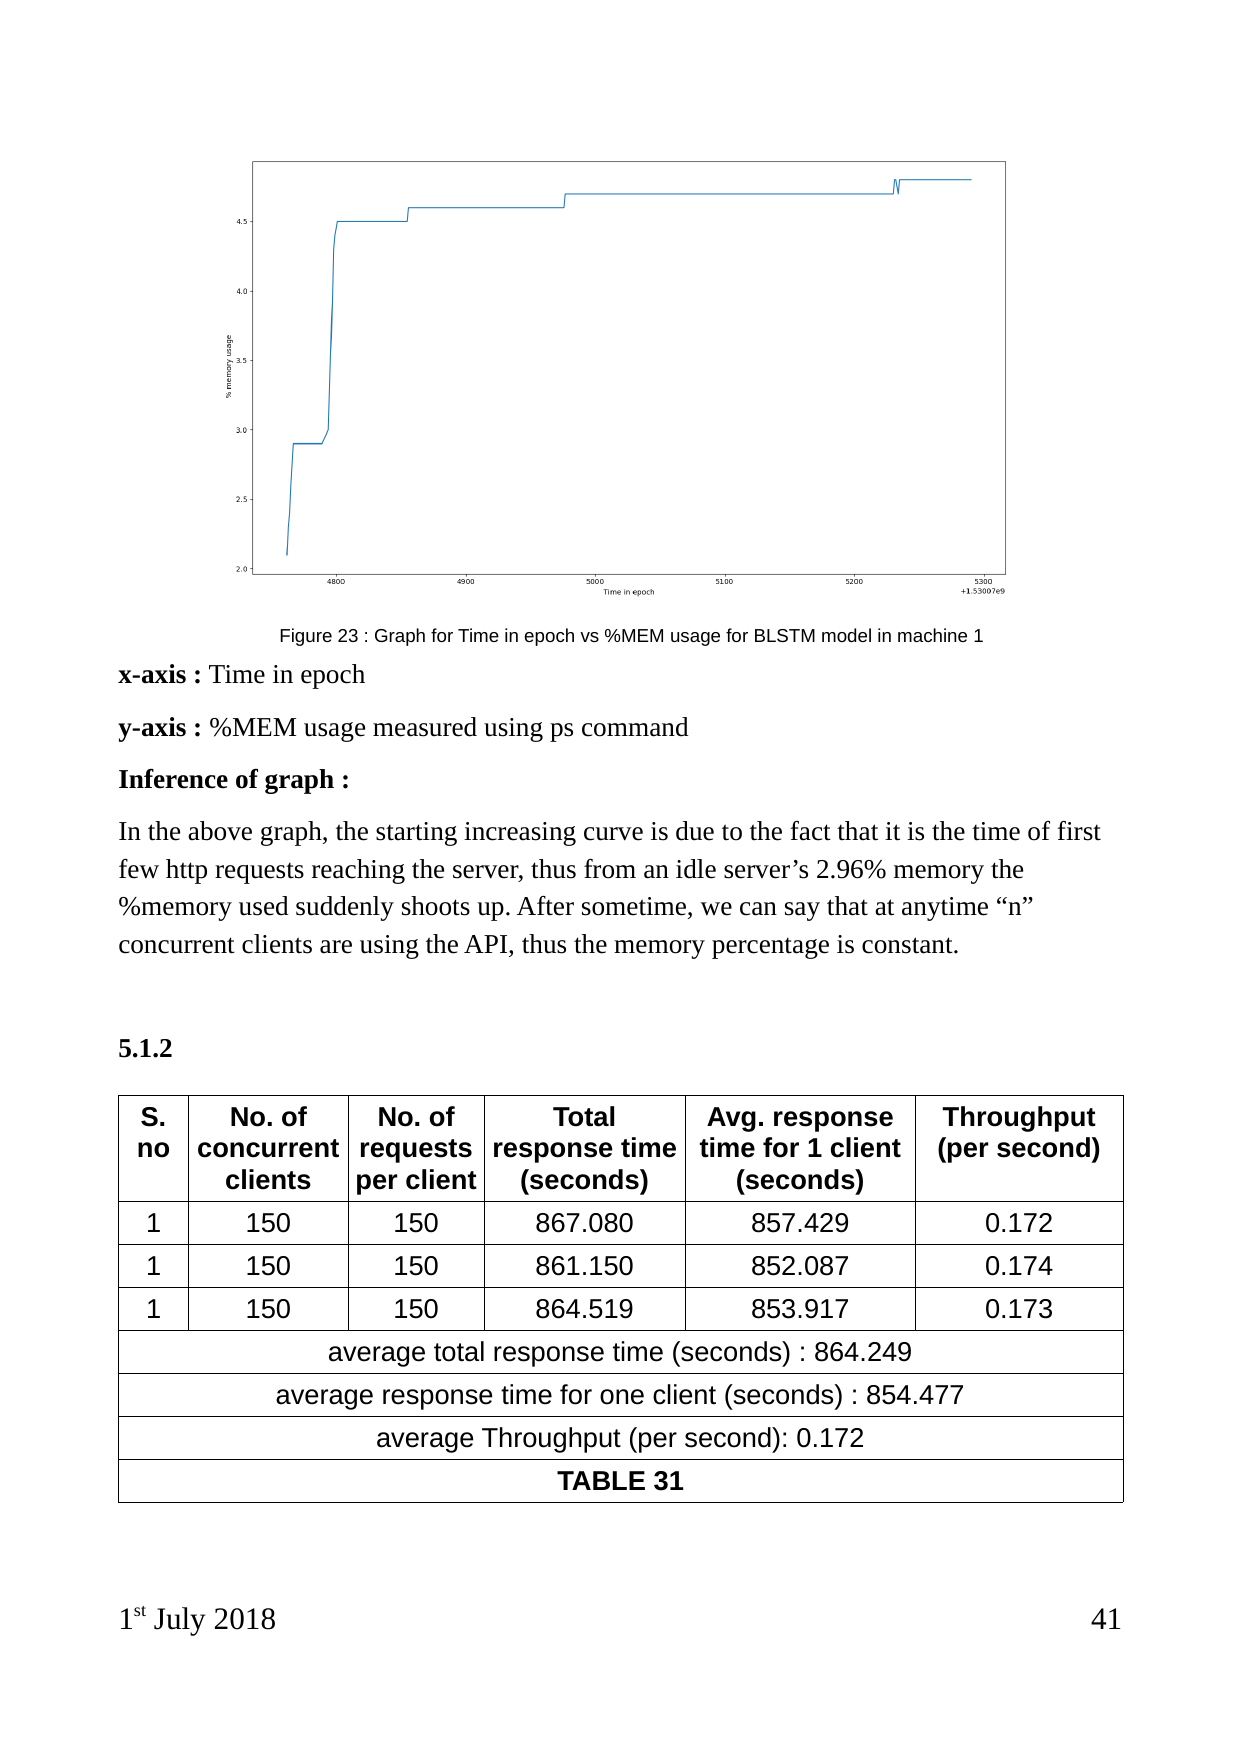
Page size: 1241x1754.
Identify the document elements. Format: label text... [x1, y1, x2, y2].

table_cell 861.150 [485, 1245, 685, 1287]
subtitle Figure 23 : Graph for Time in epoch vs %MEM usage for BLSTM model in machine 1 [118, 118, 1122, 646]
table_header No. of requests per client [349, 1096, 484, 1201]
picture [138, 118, 1102, 625]
table_header Throughput (per second) [916, 1096, 1123, 1201]
table_cell 864.519 [485, 1288, 685, 1330]
table_cell average Throughput (per second): 0.172 [119, 1417, 1123, 1459]
table_header Total response time (seconds) [485, 1096, 685, 1201]
table_cell average response time for one client (seconds) : 854.477 [119, 1374, 1123, 1416]
table_header Avg. response time for 1 client (seconds) [686, 1096, 915, 1201]
table_cell 0.172 [916, 1202, 1123, 1244]
table_cell 150 [189, 1202, 348, 1244]
table_header S. no [119, 1096, 188, 1201]
table_cell 857.429 [686, 1202, 915, 1244]
table_cell 1 [119, 1202, 188, 1244]
text x-axis : Time in epoch [118, 658, 1122, 690]
table_cell 150 [189, 1245, 348, 1287]
table_cell 0.173 [916, 1288, 1123, 1330]
table_cell 1 [119, 1245, 188, 1287]
table_cell 150 [349, 1202, 484, 1244]
table_cell 150 [189, 1288, 348, 1330]
text 5.1.2 [118, 1032, 1122, 1063]
text y-axis : %MEM usage measured using ps command [118, 711, 1122, 742]
table_cell average total response time (seconds) : 864.249 [119, 1331, 1123, 1373]
table_cell 853.917 [686, 1288, 915, 1330]
table_cell 867.080 [485, 1202, 685, 1244]
table_cell 150 [349, 1245, 484, 1287]
table_cell 150 [349, 1288, 484, 1330]
table_cell 0.174 [916, 1245, 1123, 1287]
text In the above graph, the starting increasing curve is due to the fact that it is the time of first few http requests reaching the server, thus from an idle server’s 2.96% memory the %memory used suddenly shoots up. After sometime, we can say that at anytime “n” concurrent clients are using the API, thus the memory percentage is constant. [118, 815, 1122, 959]
text Inference of graph : [118, 763, 1122, 794]
table_cell 852.087 [686, 1245, 915, 1287]
table_cell 1 [119, 1288, 188, 1330]
table_header No. of concurrent clients [189, 1096, 348, 1201]
table_cell TABLE 31 [119, 1460, 1123, 1502]
